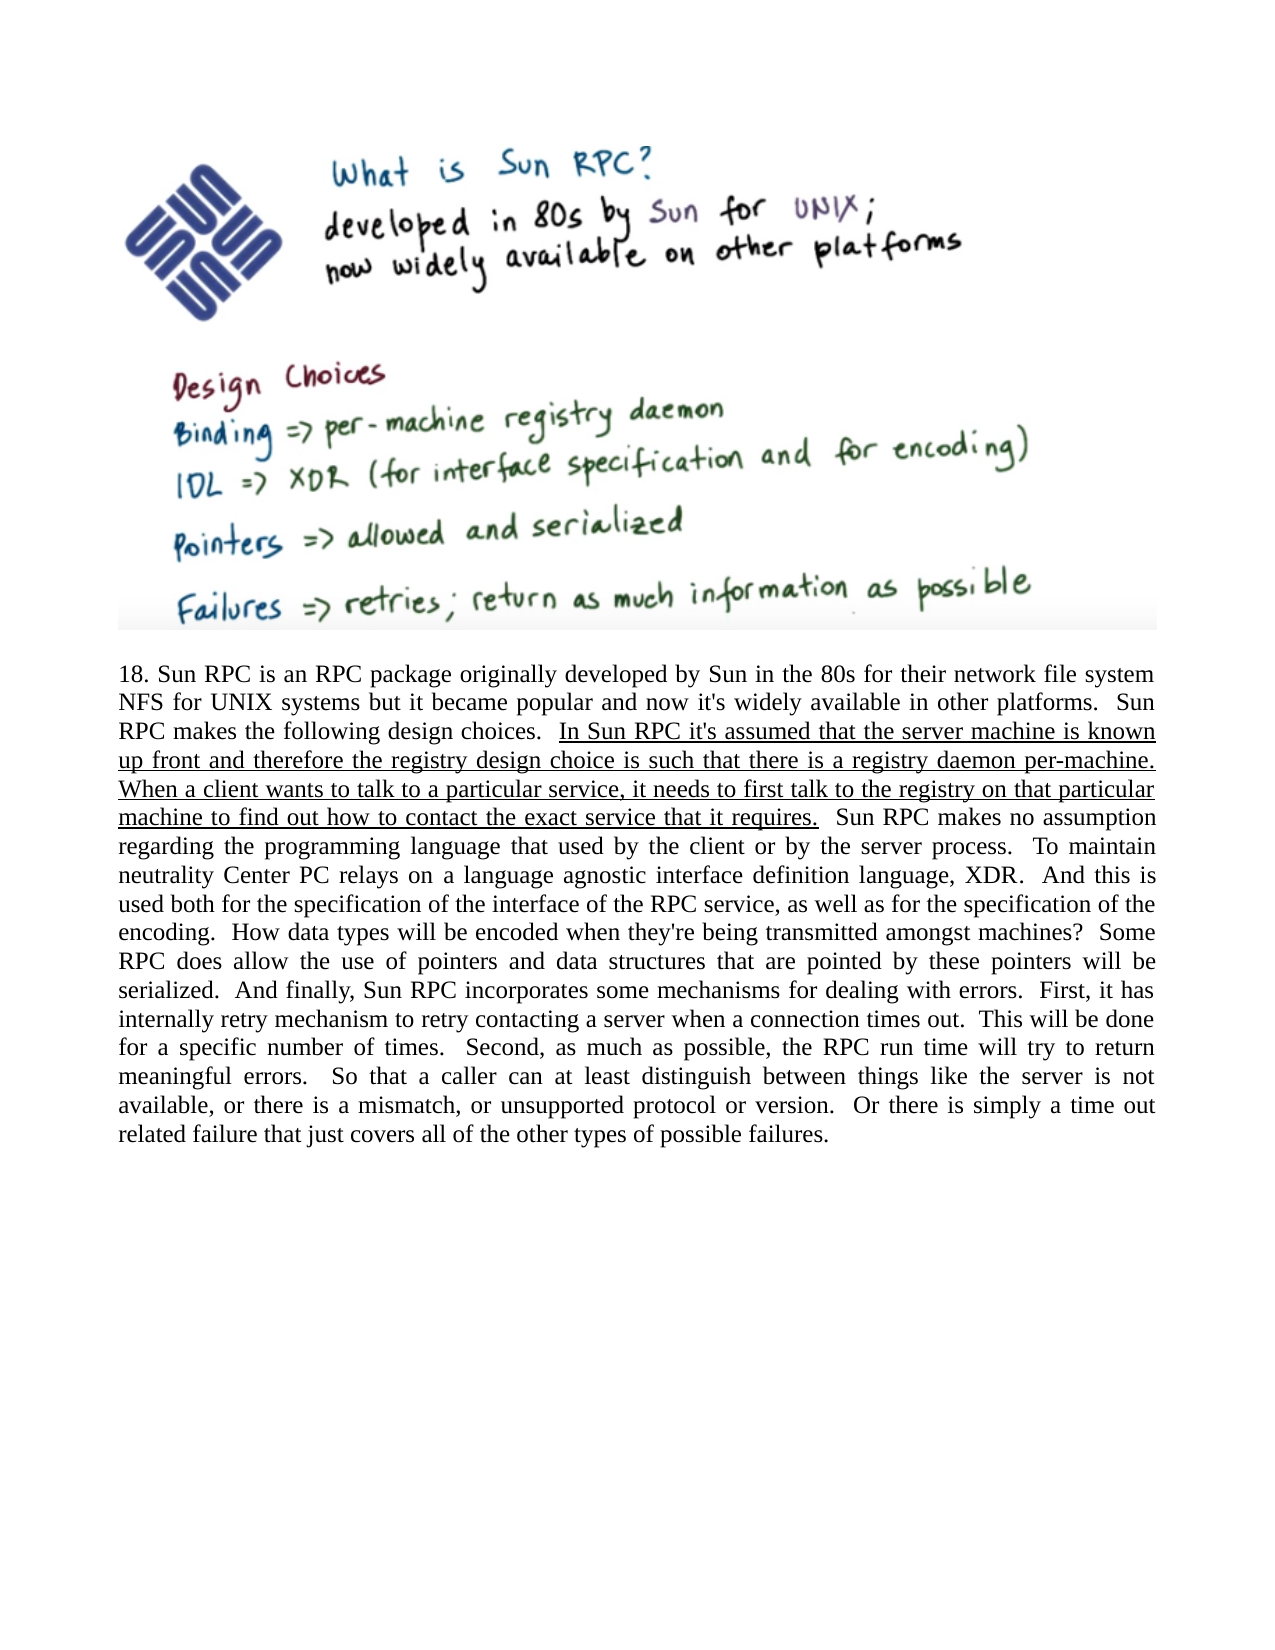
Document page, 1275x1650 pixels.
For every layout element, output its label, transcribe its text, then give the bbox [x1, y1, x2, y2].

text 18. Sun RPC is an RPC package originally developed by Sun in the 80s for their network file system NFS for UNIX systems but it became popular and now it's widely available in other platforms. Sun RPC makes the following design choices. In Sun RPC it's assumed that the server machine is known up front and therefore the registry design choice is such that there is a registry daemon per-machine. When a client wants to talk to a particular service, it needs to first talk to the registry on that particular machine to find out how to contact the exact service that it requires. Sun RPC makes no assumption regarding the programming language that used by the client or by the server process. To maintain neutrality Center PC relays on a language agnostic interface definition language, XDR. And this is used both for the specification of the interface of the RPC service, as well as for the specification of the encoding. How data types will be encoded when they're being transmitted amongst machines? Some RPC does allow the use of pointers and data structures that are pointed by these pointers will be serialized. And finally, Sun RPC incorporates some mechanisms for dealing with errors. First, it has internally retry mechanism to retry contacting a server when a connection times out. This will be done for a specific number of times. Second, as much as possible, the RPC run time will try to return meaningful errors. So that a caller can at least distinguish between things like the server is not available, or there is a mismatch, or unsupported protocol or version. Or there is simply a time out related failure that just covers all of the other types of possible failures. [118, 659, 1157, 1147]
picture [118, 146, 1157, 630]
